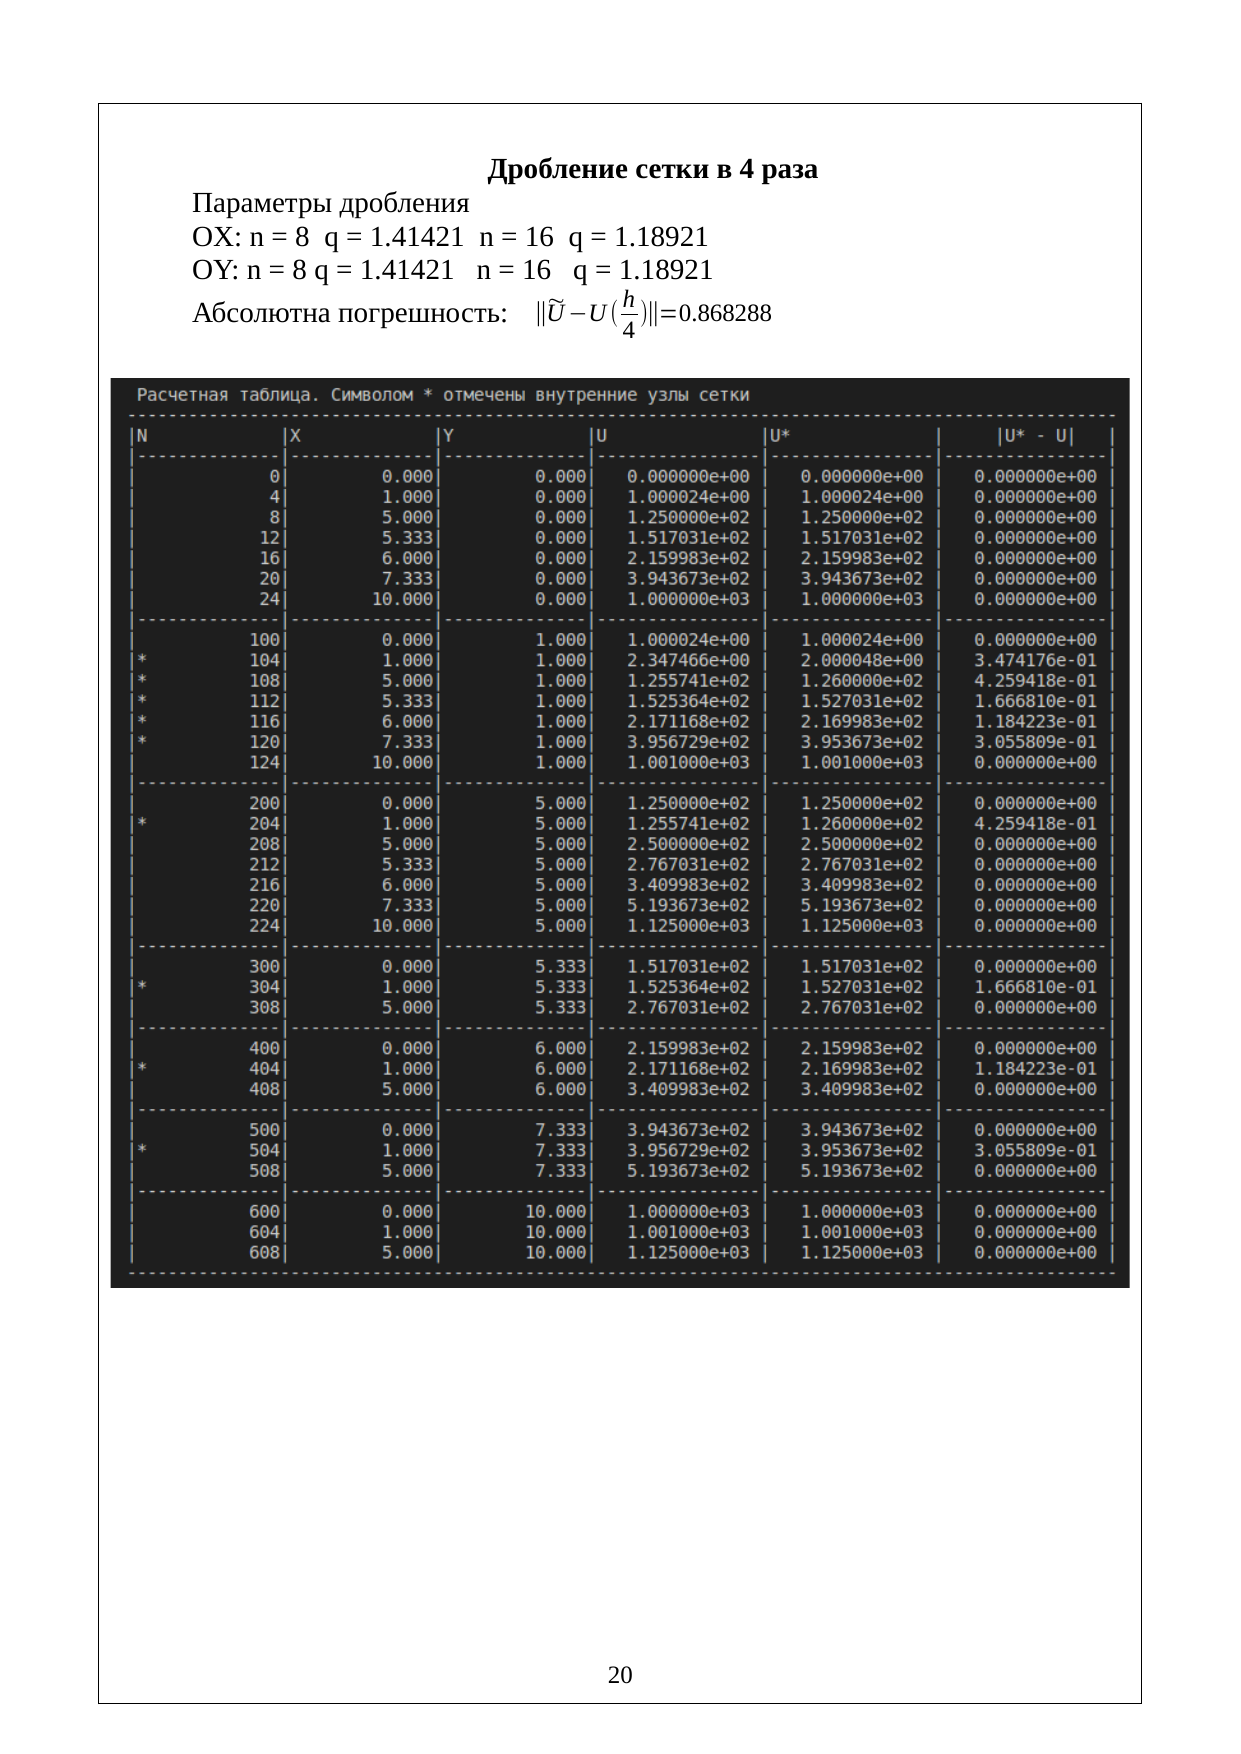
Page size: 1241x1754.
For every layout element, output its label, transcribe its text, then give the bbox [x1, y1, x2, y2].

list Параметры дробления [118, 185, 1137, 219]
list Дробление сетки в 4 раза [118, 152, 1137, 185]
list OY: n = 8 q = 1.41421 n = 16 q = 1.18921 [118, 252, 1137, 286]
list Абсолютна погрешность: [118, 286, 1137, 345]
picture [110, 378, 1130, 1288]
list OX: n = 8 q = 1.41421 n = 16 q = 1.18921 [118, 219, 1137, 252]
